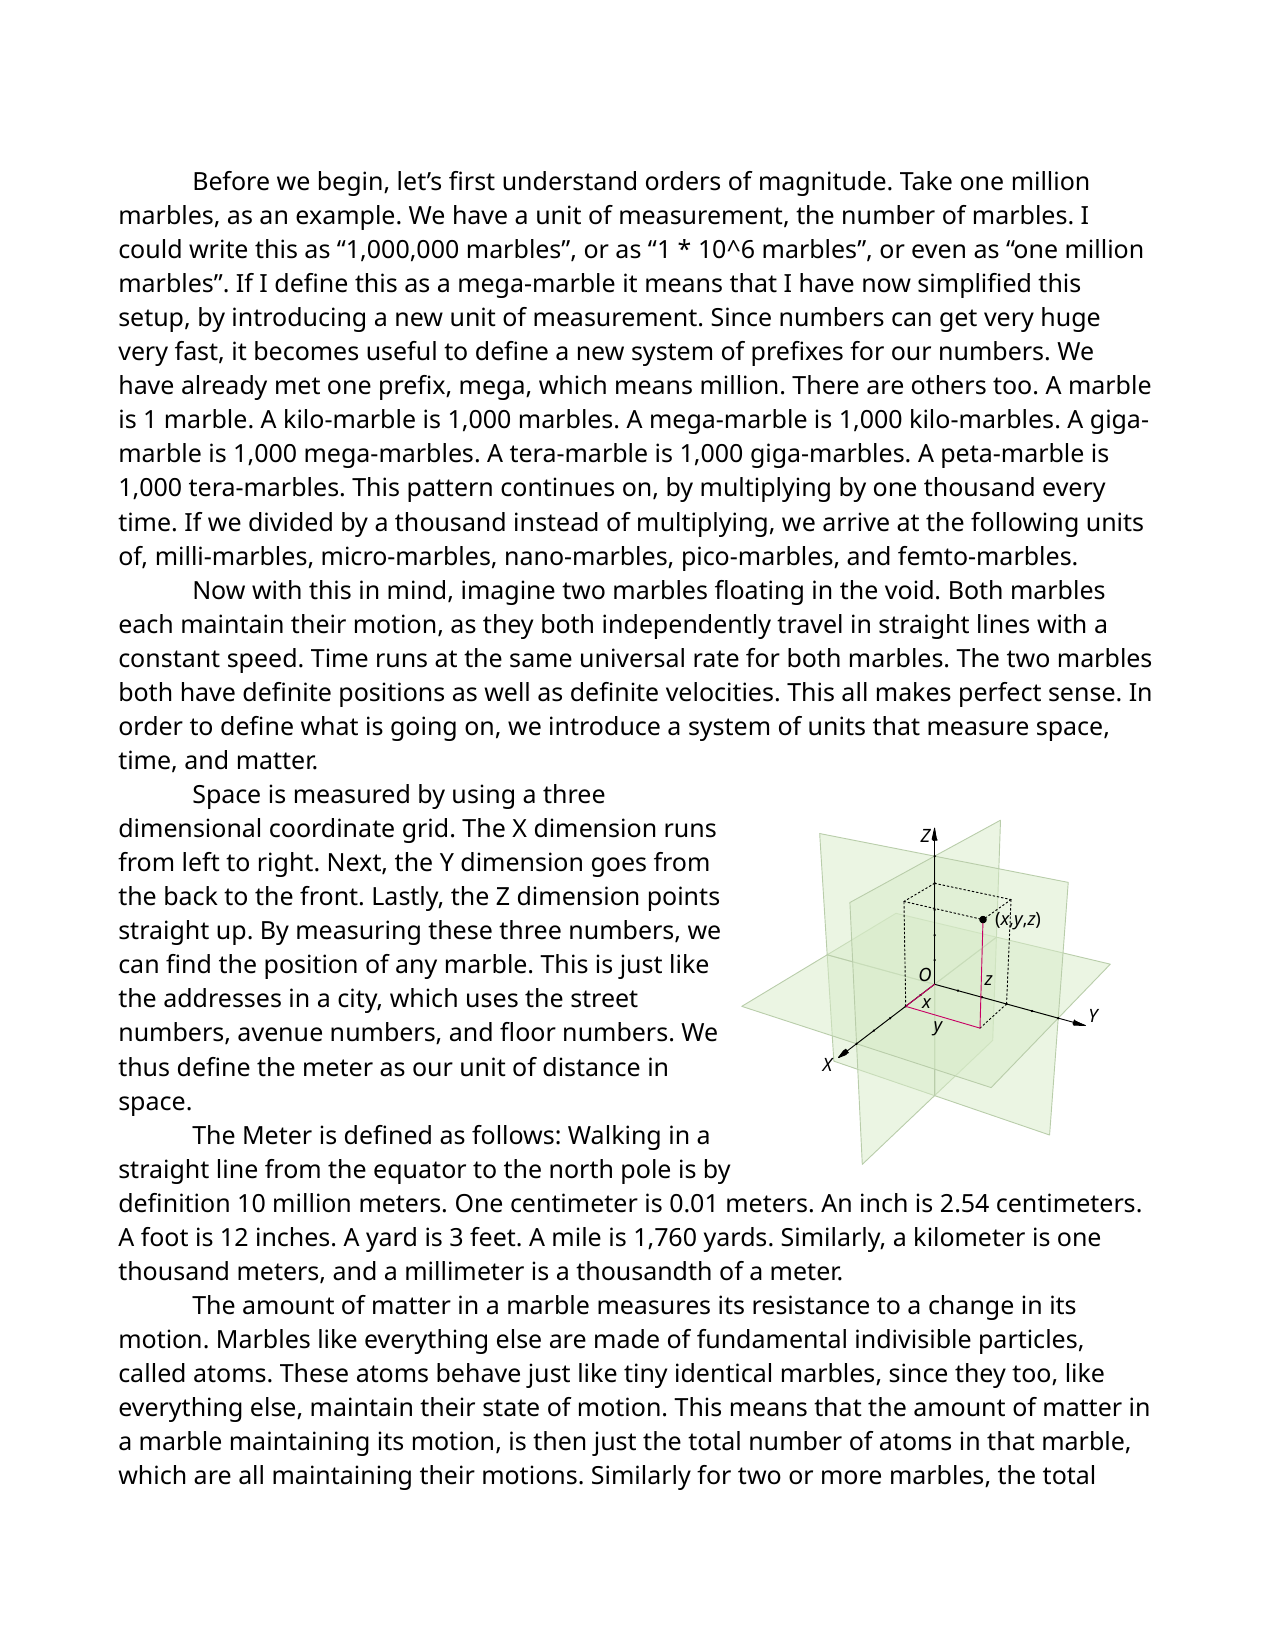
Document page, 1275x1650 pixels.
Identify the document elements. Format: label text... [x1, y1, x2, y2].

text The amount of matter in a marble measures its resistance to a change in its motion. Marbles like everything else are made of fundamental indivisible particles, called atoms. These atoms behave just like tiny identical marbles, since they too, like everything else, maintain their state of motion. This means that the amount of matter in a marble maintaining its motion, is then just the total number of atoms in that marble, which are all maintaining their motions. Similarly for two or more marbles, the total [118, 1288, 1157, 1492]
text The Meter is defined as follows: Walking in a straight line from the equator to the north pole is by definition 10 million meters. One centimeter is 0.01 meters. An inch is 2.54 centimeters. A foot is 12 inches. A yard is 3 feet. A mile is 1,760 yards. Similarly, a kilometer is one thousand meters, and a millimeter is a thousandth of a meter. [118, 1117, 1157, 1288]
text Space is measured by using a three dimensional coordinate grid. The X dimension runs from left to right. Next, the Y dimension goes from the back to the front. Lastly, the Z dimension points straight up. By measuring these three numbers, we can find the position of any marble. This is just like the addresses in a city, which uses the street numbers, avenue numbers, and floor numbers. We thus define the meter as our unit of distance in space. [118, 777, 1157, 1117]
text Now with this in mind, imagine two marbles floating in the void. Both marbles each maintain their motion, as they both independently travel in straight lines with a constant speed. Time runs at the same universal rate for both marbles. The two marbles both have definite positions as well as definite velocities. This all makes perfect sense. In order to define what is going on, we introduce a system of units that measure space, time, and matter. [118, 572, 1157, 777]
text Before we begin, let’s first understand orders of magnitude. Take one million marbles, as an example. We have a unit of measurement, the number of marbles. I could write this as “1,000,000 marbles”, or as “1 * 10^6 marbles”, or even as “one million marbles”. If I define this as a mega-marble it means that I have now simplified this setup, by introducing a new unit of measurement. Since numbers can get very huge very fast, it becomes useful to define a new system of prefixes for our numbers. We have already met one prefix, mega, which means million. There are others too. A marble is 1 marble. A kilo-marble is 1,000 marbles. A mega-marble is 1,000 kilo-marbles. A giga-marble is 1,000 mega-marbles. A tera-marble is 1,000 giga-marbles. A peta-marble is 1,000 tera-marbles. This pattern continues on, by multiplying by one thousand every time. If we divided by a thousand instead of multiplying, we arrive at the following units of, milli-marbles, micro-marbles, nano-marbles, pico-marbles, and femto-marbles. [118, 163, 1157, 572]
